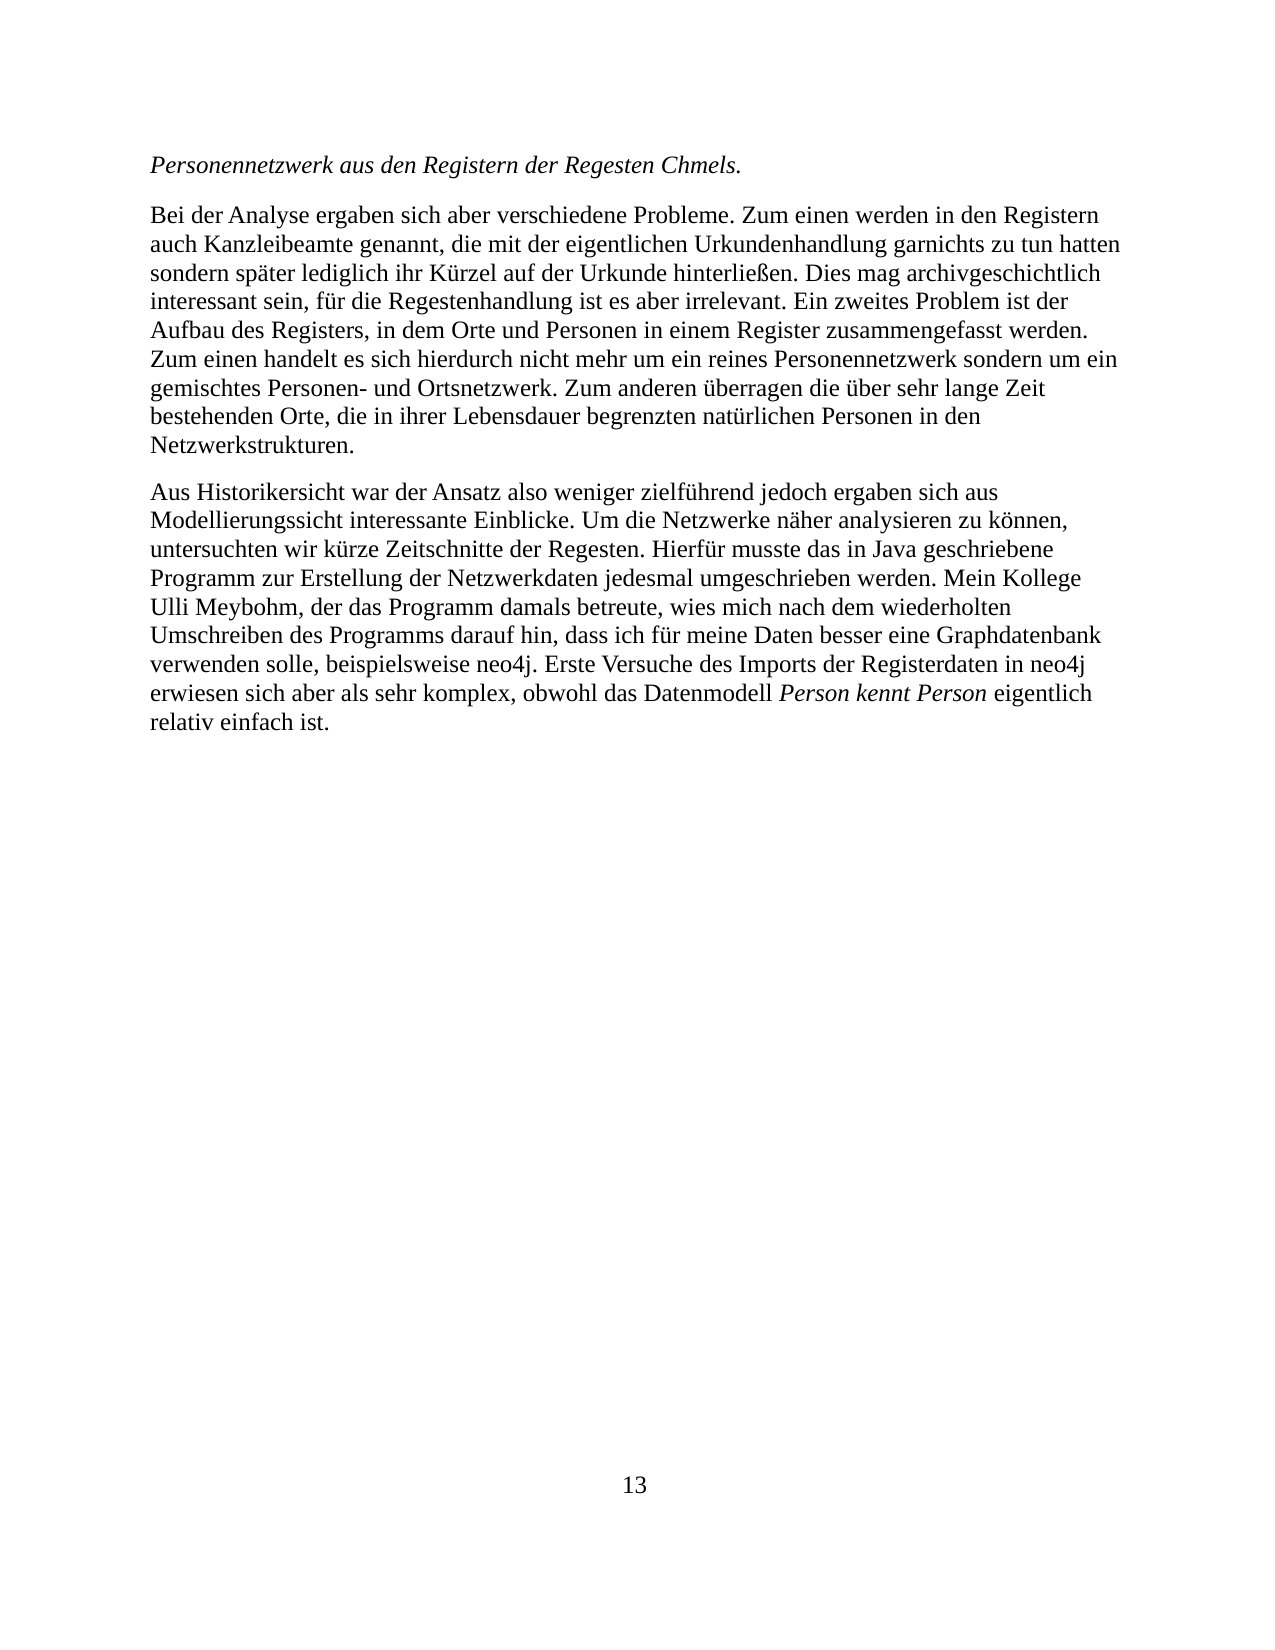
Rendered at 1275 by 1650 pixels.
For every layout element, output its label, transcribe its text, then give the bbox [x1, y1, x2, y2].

text Aus Historikersicht war der Ansatz also weniger zielführend jedoch ergaben sich aus Modellierungssicht interessante Einblicke. Um die Netzwerke näher analysieren zu können, untersuchten wir kürze Zeitschnitte der Regesten. Hierfür musste das in Java geschriebene Programm zur Erstellung der Netzwerkdaten jedesmal umgeschrieben werden. Mein Kollege Ulli Meybohm, der das Programm damals betreute, wies mich nach dem wiederholten Umschreiben des Programms darauf hin, dass ich für meine Daten besser eine Graphdatenbank verwenden solle, beispielsweise neo4j. Erste Versuche des Imports der Registerdaten in neo4j erwiesen sich aber als sehr komplex, obwohl das Datenmodell Person kennt Person eigentlich relativ einfach ist. [150, 477, 1125, 736]
text Personennetzwerk aus den Registern der Regesten Chmels. [150, 150, 1125, 179]
text Bei der Analyse ergaben sich aber verschiedene Probleme. Zum einen werden in den Registern auch Kanzleibeamte genannt, die mit der eigentlichen Urkundenhandlung garnichts zu tun hatten sondern später lediglich ihr Kürzel auf der Urkunde hinterließen. Dies mag archivgeschichtlich interessant sein, für die Regestenhandlung ist es aber irrelevant. Ein zweites Problem ist der Aufbau des Registers, in dem Orte und Personen in einem Register zusammengefasst werden. Zum einen handelt es sich hierdurch nicht mehr um ein reines Personennetzwerk sondern um ein gemischtes Personen- und Ortsnetzwerk. Zum anderen überragen die über sehr lange Zeit bestehenden Orte, die in ihrer Lebensdauer begrenzten natürlichen Personen in den Netzwerkstrukturen. [150, 200, 1125, 459]
